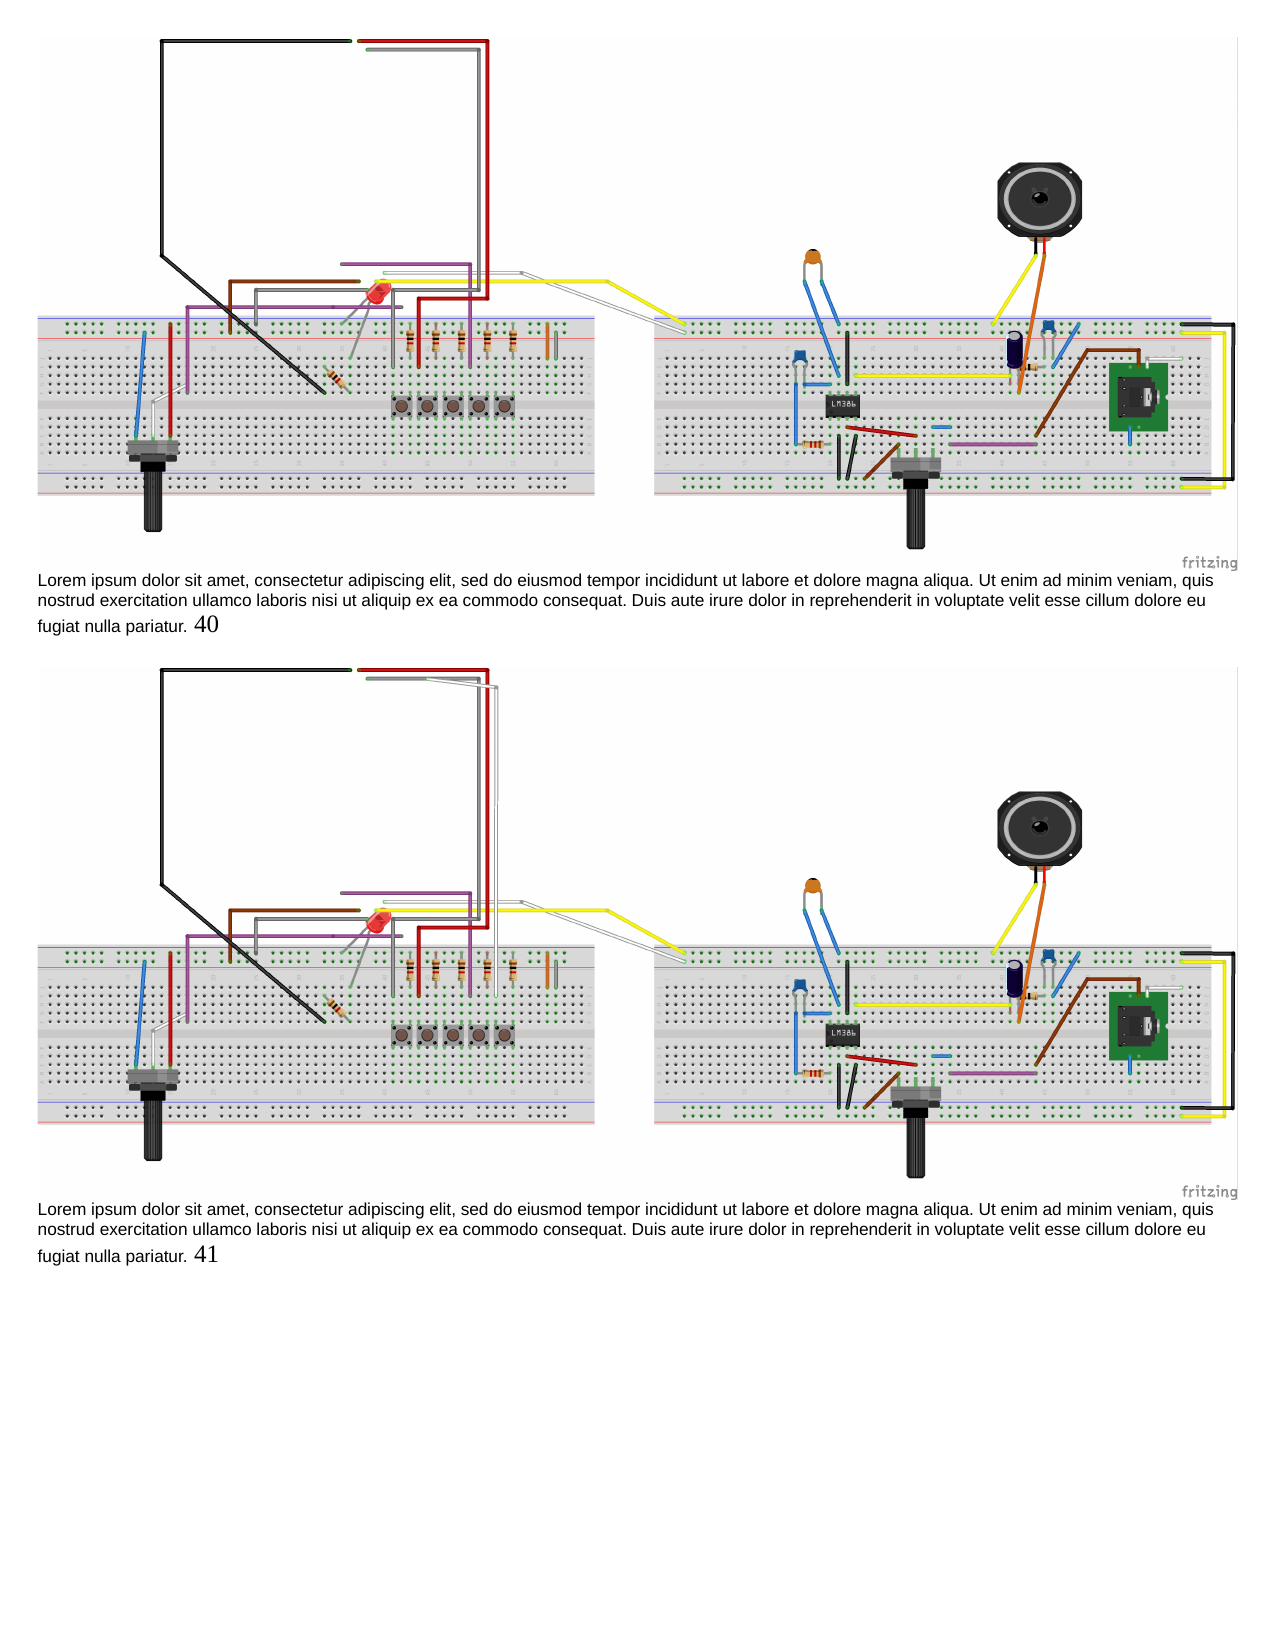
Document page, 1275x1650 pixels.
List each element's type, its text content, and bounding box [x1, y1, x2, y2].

picture [37, 37, 1238, 571]
text Lorem ipsum dolor sit amet, consectetur adipiscing elit, sed do eiusmod tempor incididunt ut labore et dolore magna aliqua. Ut enim ad minim veniam, quis nostrud exercitation ullamco laboris nisi ut aliquip ex ea commodo consequat. Duis aute irure dolor in reprehenderit in voluptate velit esse cillum dolore eu fugiat nulla pariatur. 40 [37, 571, 1237, 638]
text Lorem ipsum dolor sit amet, consectetur adipiscing elit, sed do eiusmod tempor incididunt ut labore et dolore magna aliqua. Ut enim ad minim veniam, quis nostrud exercitation ullamco laboris nisi ut aliquip ex ea commodo consequat. Duis aute irure dolor in reprehenderit in voluptate velit esse cillum dolore eu fugiat nulla pariatur. 41 [37, 1200, 1237, 1268]
picture [37, 667, 1238, 1200]
